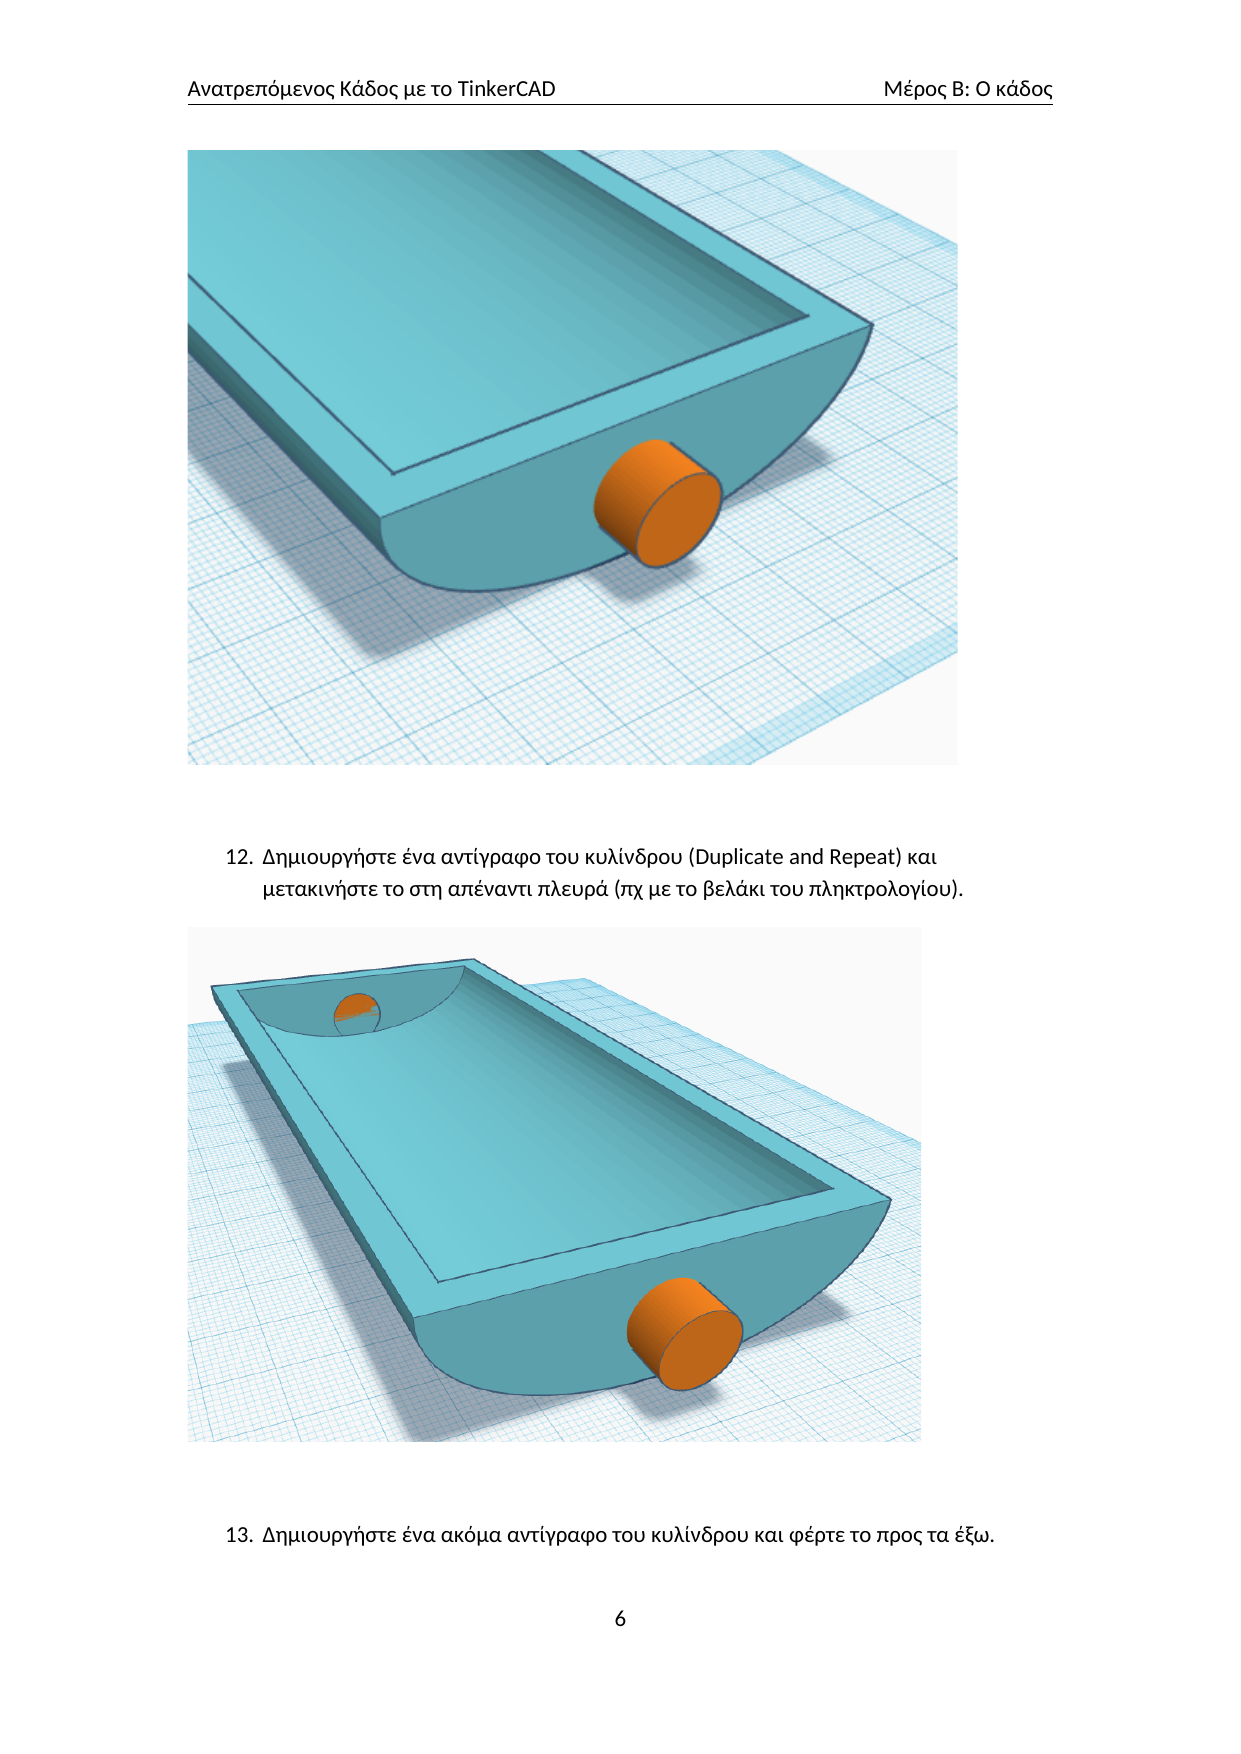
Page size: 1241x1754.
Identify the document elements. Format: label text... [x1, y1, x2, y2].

list Δημιουργήστε ένα ακόμα αντίγραφο του κυλίνδρου και φέρτε το προς τα έξω. [225, 1520, 1053, 1548]
list Δημιουργήστε ένα αντίγραφο του κυλίνδρου (Duplicate and Repeat) και μετακινήστε το στη απέναντι πλευρά (πχ με το βελάκι του πληκτρολογίου). [225, 842, 1053, 903]
